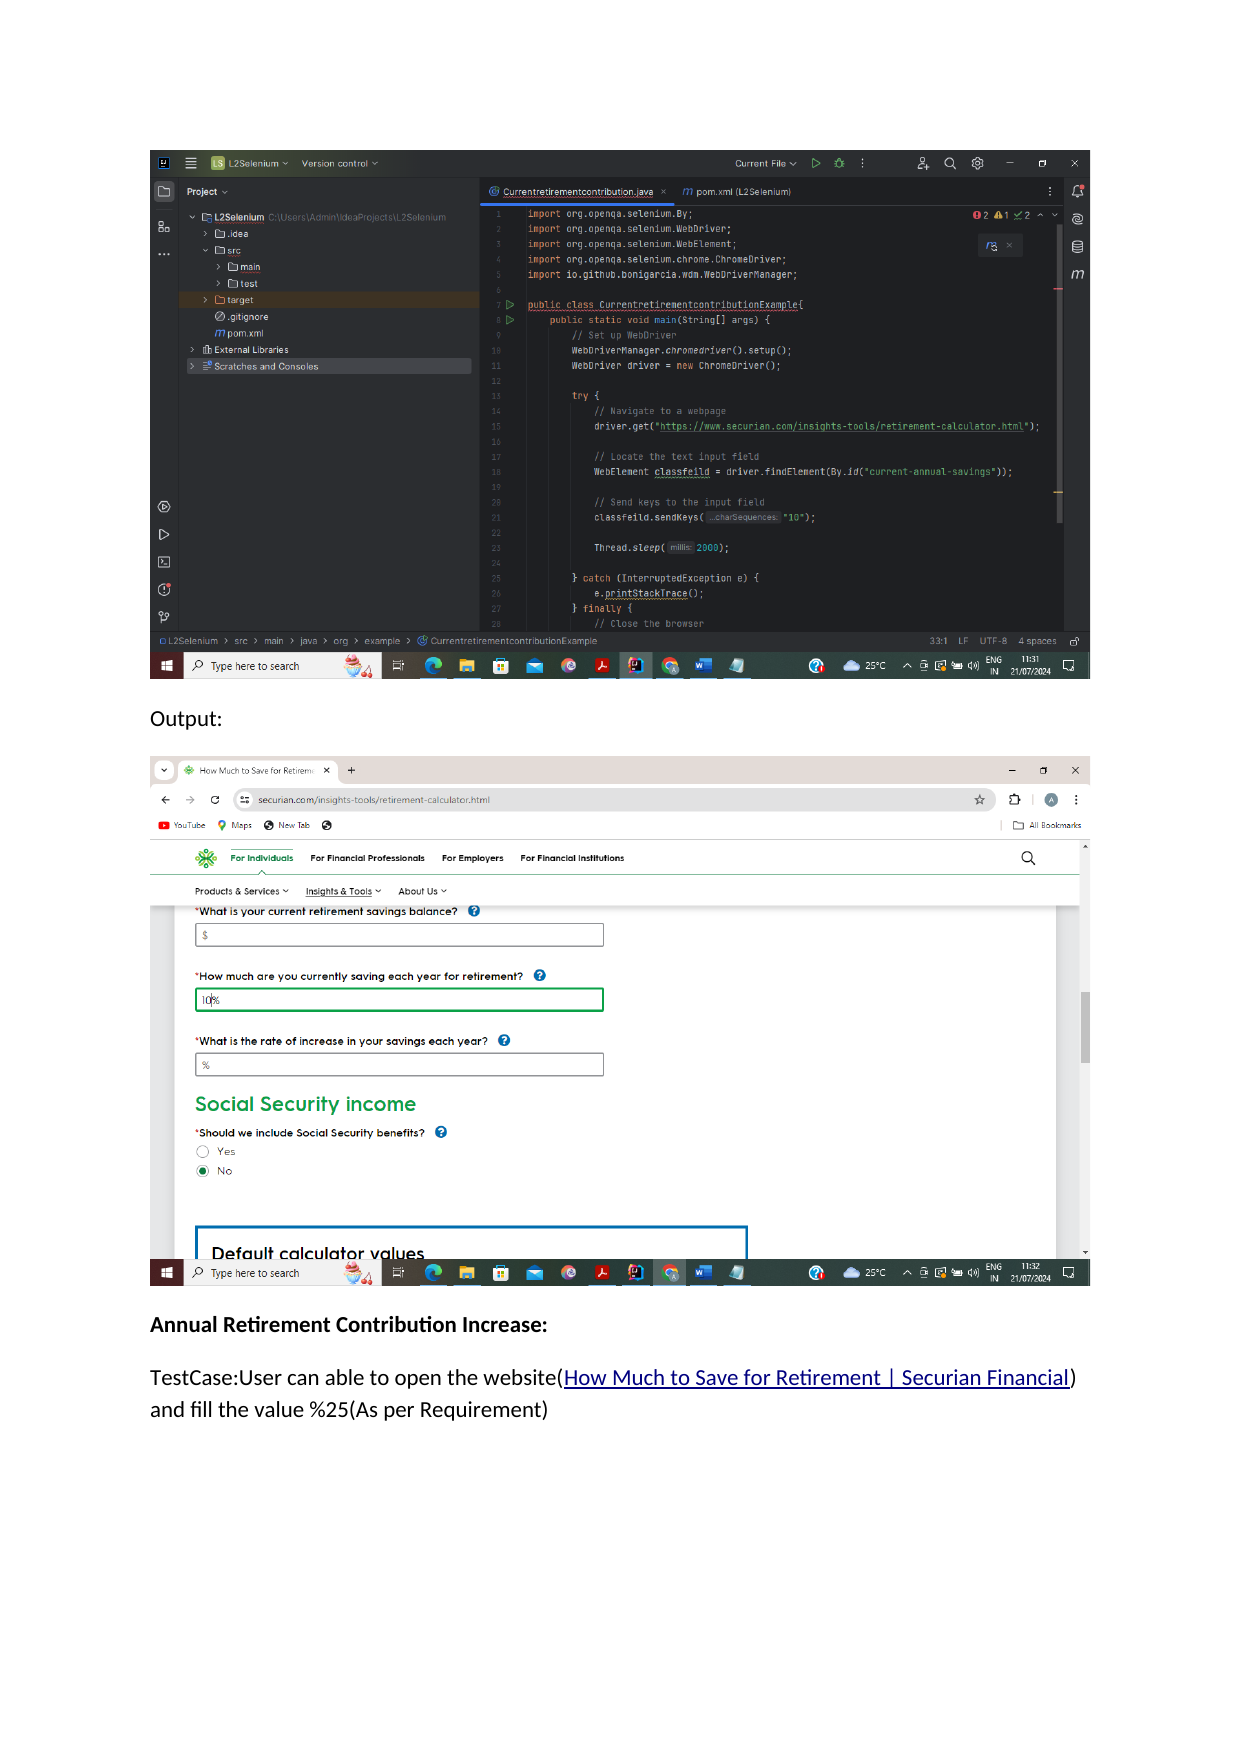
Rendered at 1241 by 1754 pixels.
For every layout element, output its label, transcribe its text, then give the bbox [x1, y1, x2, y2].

text Annual Retirement Contribution Increase: [150, 1310, 1090, 1338]
text Output: [150, 704, 1090, 732]
text TestCase:User can able to open the website(How Much to Save for Retirement | Securian Financial) and fill the value %25(As per Requirement) [150, 1363, 1090, 1423]
